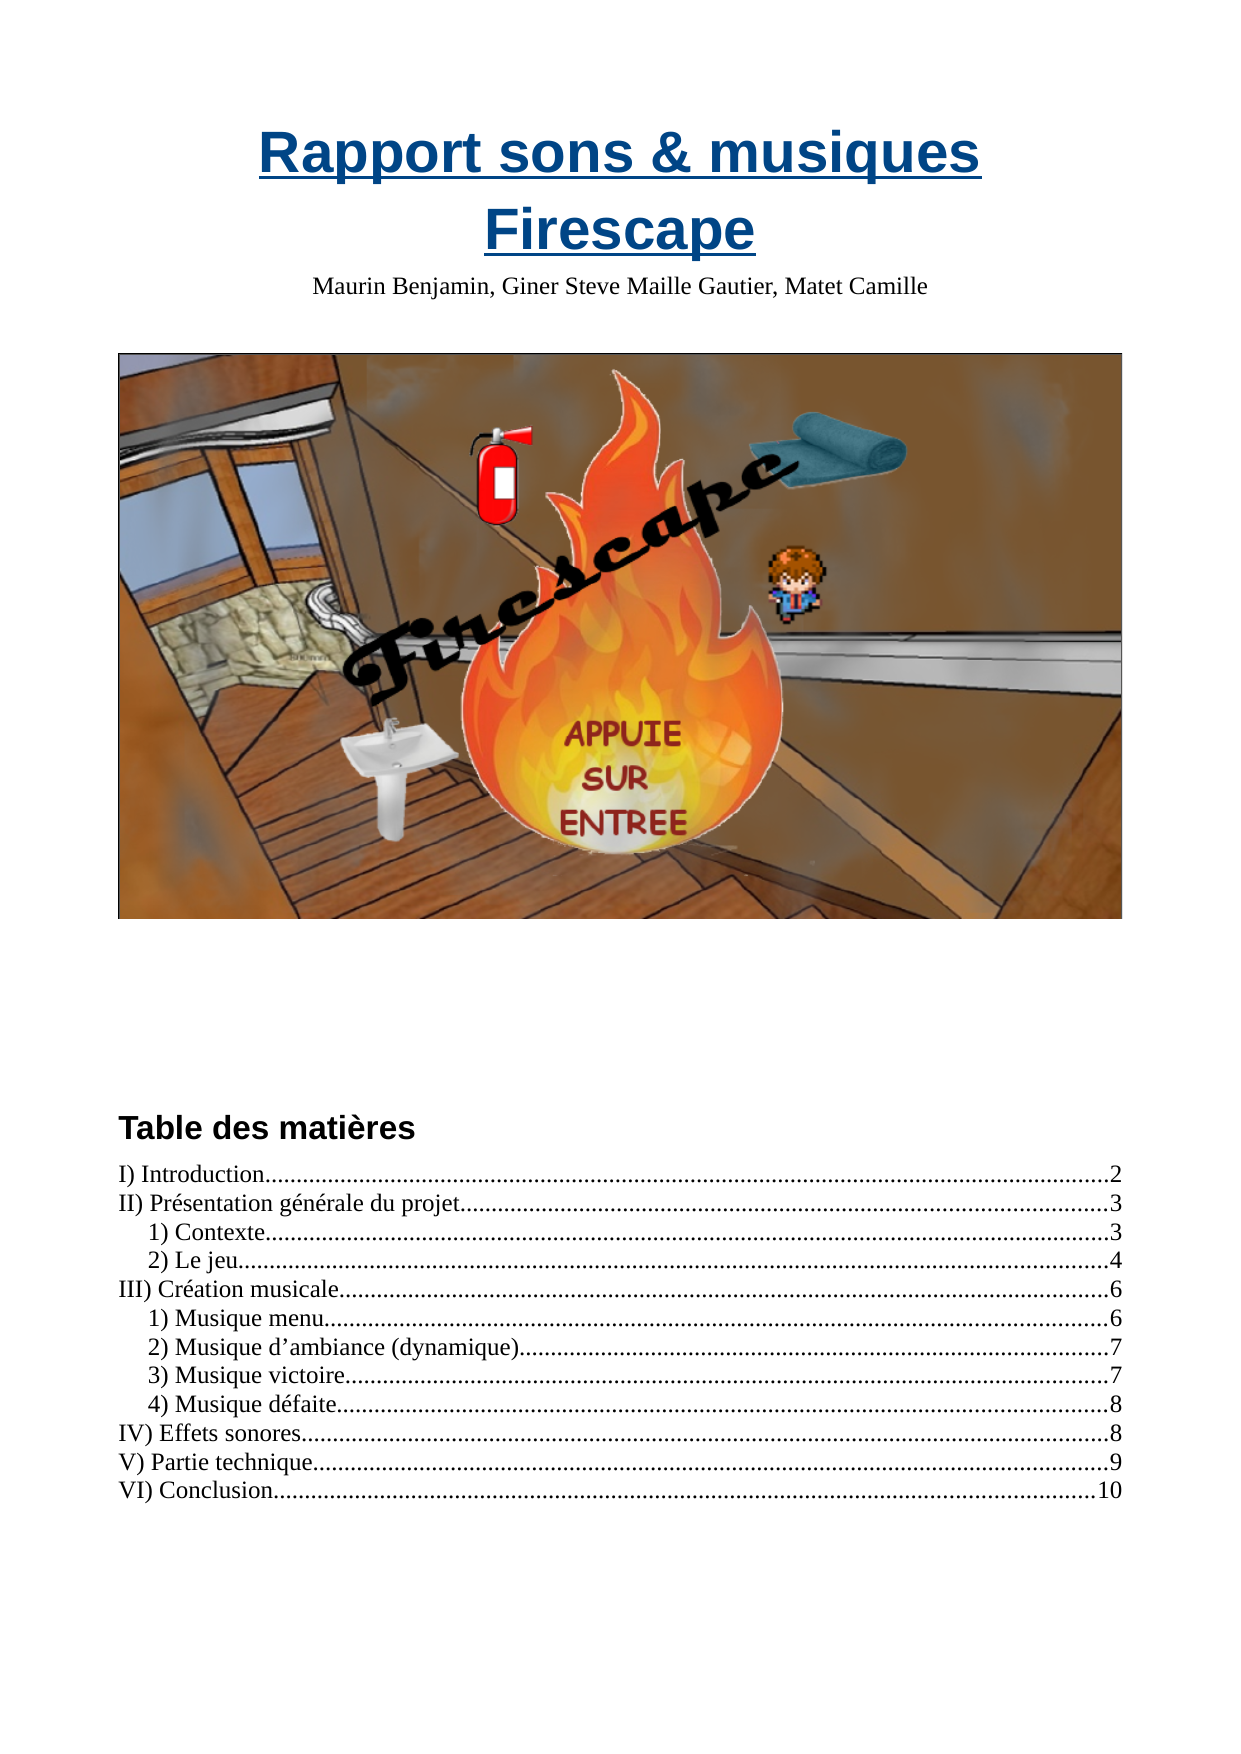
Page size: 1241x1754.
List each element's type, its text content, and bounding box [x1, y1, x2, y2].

text II) Présentation générale du projet 3 [118, 1188, 1122, 1217]
text 4) Musique défaite 8 [148, 1389, 1122, 1418]
text III) Création musicale 6 [118, 1274, 1122, 1303]
text VI) Conclusion 10 [118, 1475, 1122, 1504]
text Rapport sons & musiques Firescape [118, 118, 1122, 262]
text I) Introduction 2 [118, 1159, 1122, 1188]
text V) Partie technique 9 [118, 1447, 1122, 1475]
text 3) Musique victoire 7 [148, 1360, 1122, 1389]
text 1) Contexte 3 [148, 1217, 1122, 1245]
subtitle Table des matières [118, 1108, 1122, 1147]
text 1) Musique menu 6 [148, 1303, 1122, 1332]
text IV) Effets sonores 8 [118, 1418, 1122, 1447]
text 2) Le jeu 4 [148, 1245, 1122, 1274]
text Maurin Benjamin, Giner Steve Maille Gautier, Matet Camille [118, 271, 1122, 300]
text 2) Musique d’ambiance (dynamique) 7 [148, 1332, 1122, 1360]
